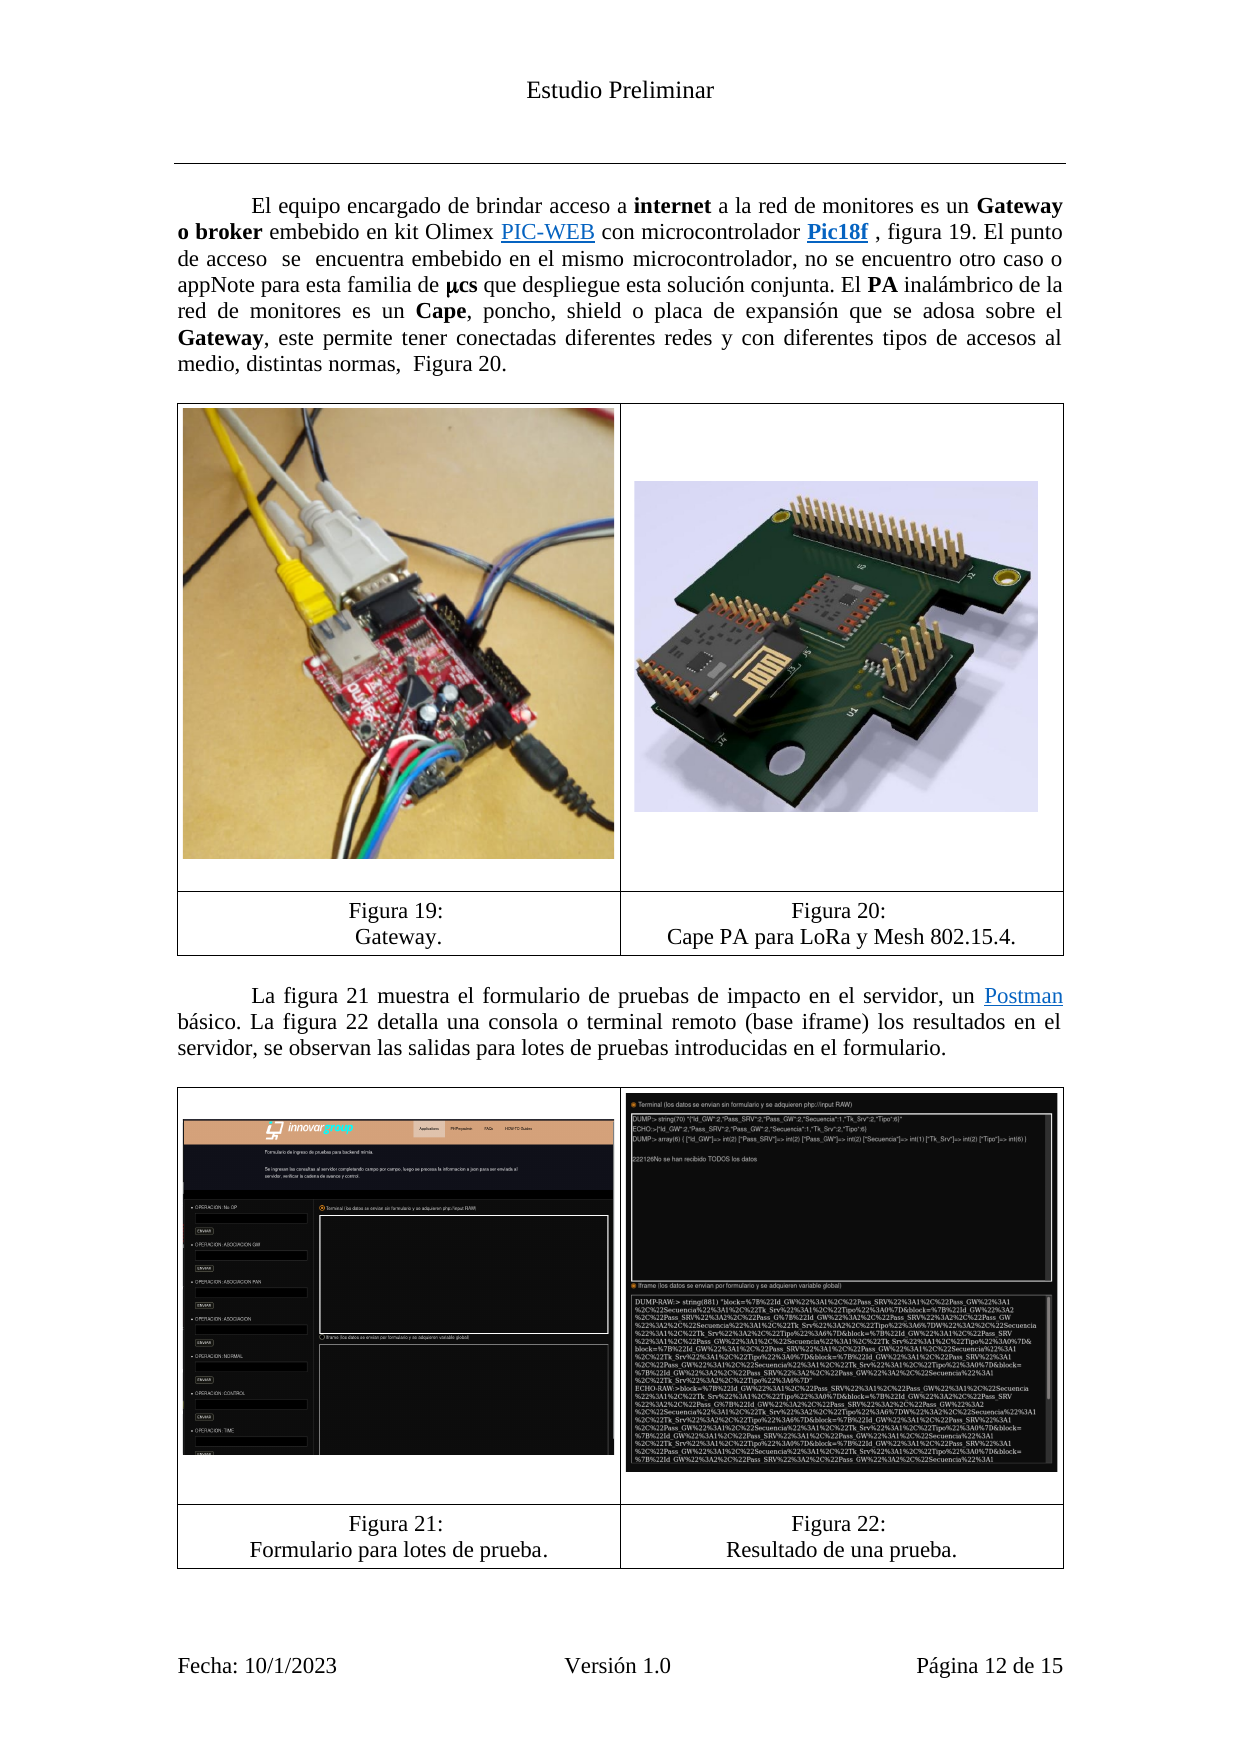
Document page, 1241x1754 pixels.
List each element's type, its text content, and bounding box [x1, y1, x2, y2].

table_header [621, 404, 1063, 891]
text El equipo encargado de brindar acceso a internet a la red de monitores es un Gateway o broker embebido en kit Olimex PIC-WEB con microcontrolador Pic18f , figura 19. El punto de acceso se encuentra embebido en el mismo microcontrolador, no se encuentro otro caso o appNote para esta familia de mcs que despliegue esta solución conjunta. El PA inalámbrico de la red de monitores es un Cape, poncho, shield o placa de expansión que se adosa sobre el Gateway, este permite tener conectadas diferentes redes y con diferentes tipos de accesos al medio, distintas normas, Figura 20. [177, 192, 1063, 376]
table_cell Figura 21: Formulario para lotes de prueba. [178, 1505, 620, 1568]
table_cell Figura 19: Gateway. [178, 892, 620, 955]
picture [625, 1093, 1058, 1472]
picture [182, 1119, 615, 1455]
text La figura 21 muestra el formulario de pruebas de impacto en el servidor, un Postman básico. La figura 22 detalla una consola o terminal remoto (base iframe) los resultados en el servidor, se observan las salidas para lotes de pruebas introducidas en el formulario. [177, 982, 1063, 1061]
table_header [178, 1088, 620, 1504]
table_cell Figura 20: Cape PA para LoRa y Mesh 802.15.4. [621, 892, 1063, 955]
picture [634, 481, 1038, 812]
table_cell Figura 22: Resultado de una prueba. [621, 1505, 1063, 1568]
table_header [178, 404, 620, 891]
picture [182, 408, 615, 859]
table_header [621, 1088, 1063, 1504]
